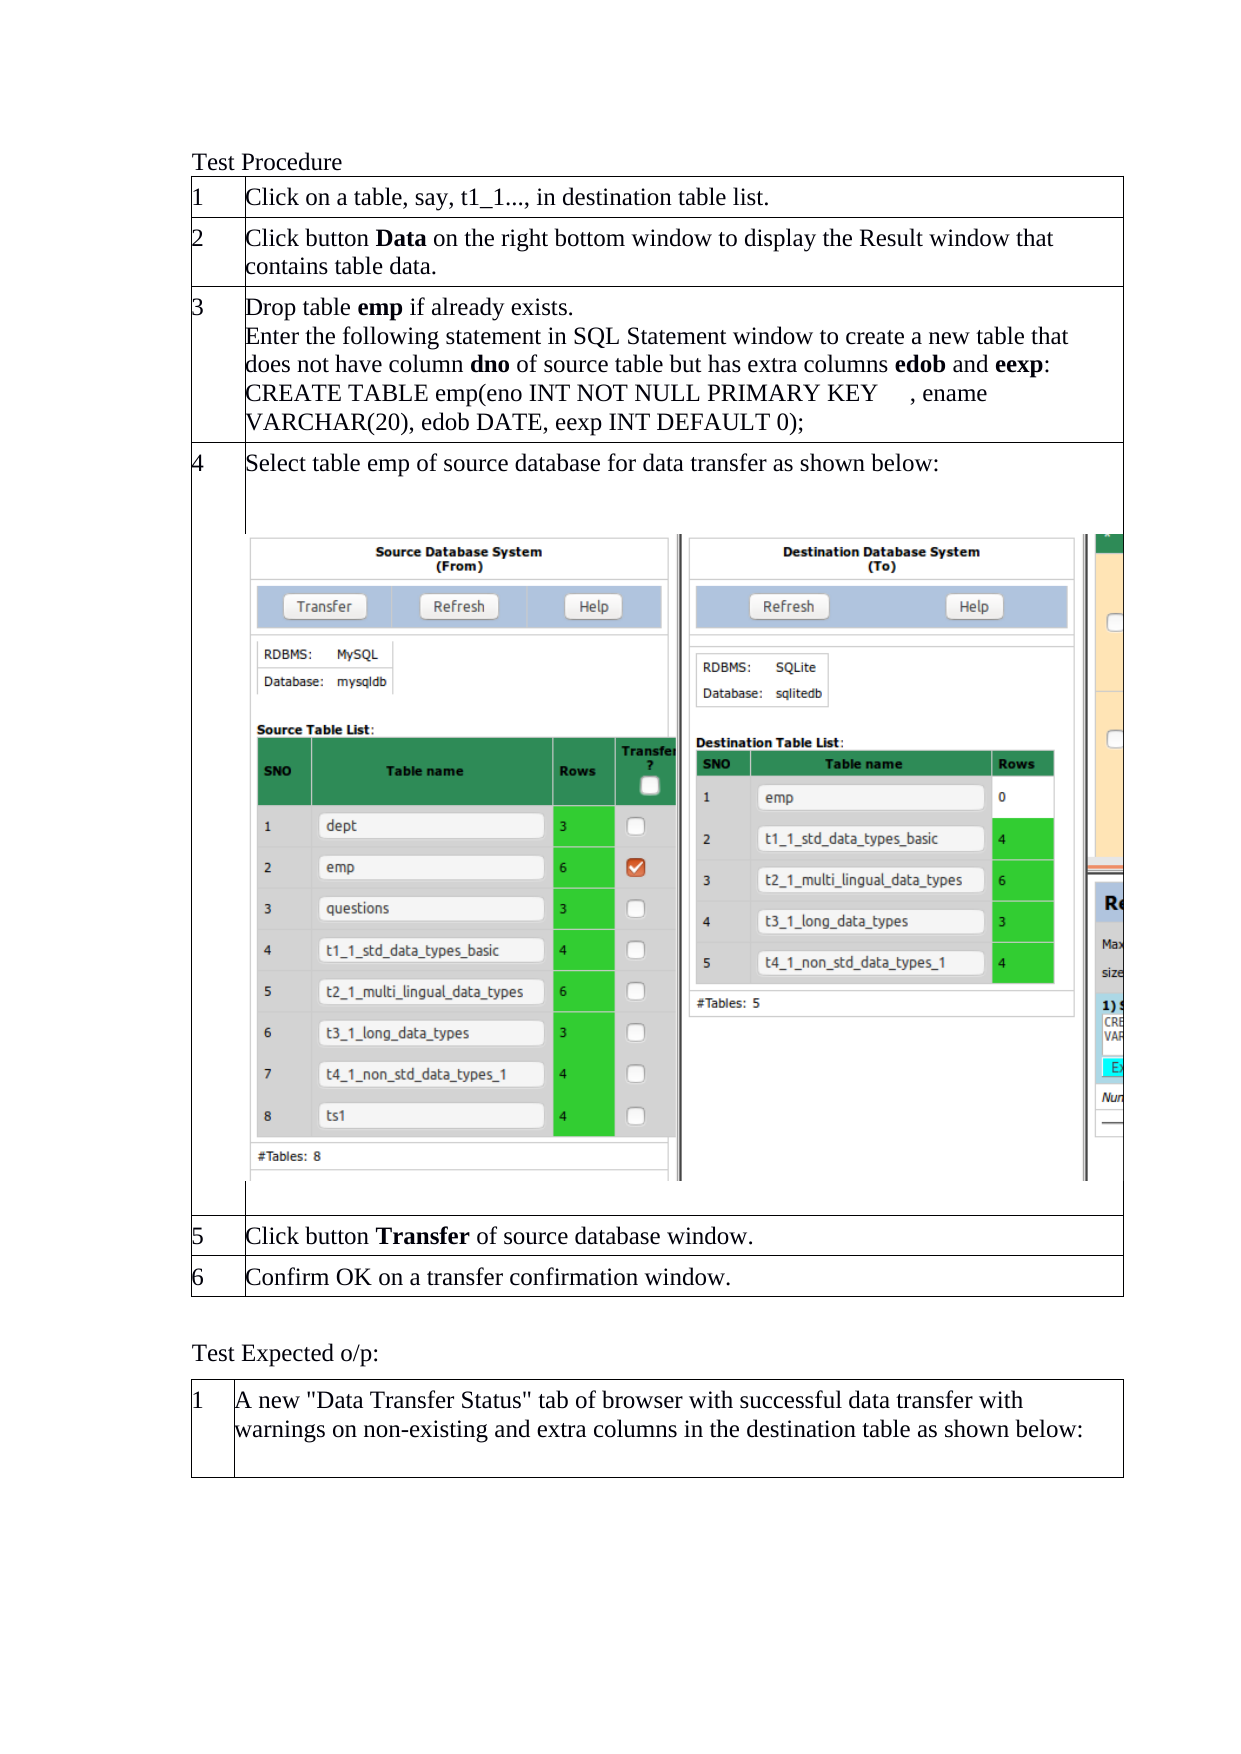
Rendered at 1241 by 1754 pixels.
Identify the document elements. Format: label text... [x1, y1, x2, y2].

table_cell 5 [192, 1216, 245, 1255]
table_cell 3 [192, 287, 245, 442]
table_cell 4 [192, 443, 245, 1214]
picture [244, 534, 1124, 1181]
text Test Expected o/p: [118, 1338, 1122, 1367]
table_cell 2 [192, 218, 245, 286]
table_header A new "Data Transfer Status" tab of browser with successful data transfer with warnings on non-existing and extra columns in the destination table as shown below: [235, 1380, 1123, 1477]
text Test Procedure [118, 147, 1122, 176]
table_header 1 [192, 177, 245, 216]
table_cell [246, 1181, 1123, 1214]
table_header Click on a table, say, t1_1..., in destination table list. [246, 177, 1123, 216]
table_header 1 [192, 1380, 234, 1477]
table_cell Click button Transfer of source database window. [246, 1216, 1123, 1255]
table_cell Select table emp of source database for data transfer as shown below: [246, 443, 1123, 534]
table_cell 6 [192, 1256, 245, 1296]
table_cell Click button Data on the right bottom window to display the Result window that contains table data. [246, 218, 1123, 286]
table_cell Confirm OK on a transfer confirmation window. [246, 1256, 1123, 1296]
table_cell Drop table emp if already exists. Enter the following statement in SQL Statement window to create a new table that does not have column dno of source table but has extra columns edob and eexp: CREATE TABLE emp(eno INT NOT NULL PRIMARY KEY , ename VARCHAR(20), edob DATE, eexp INT DEFAULT 0); [246, 287, 1123, 442]
